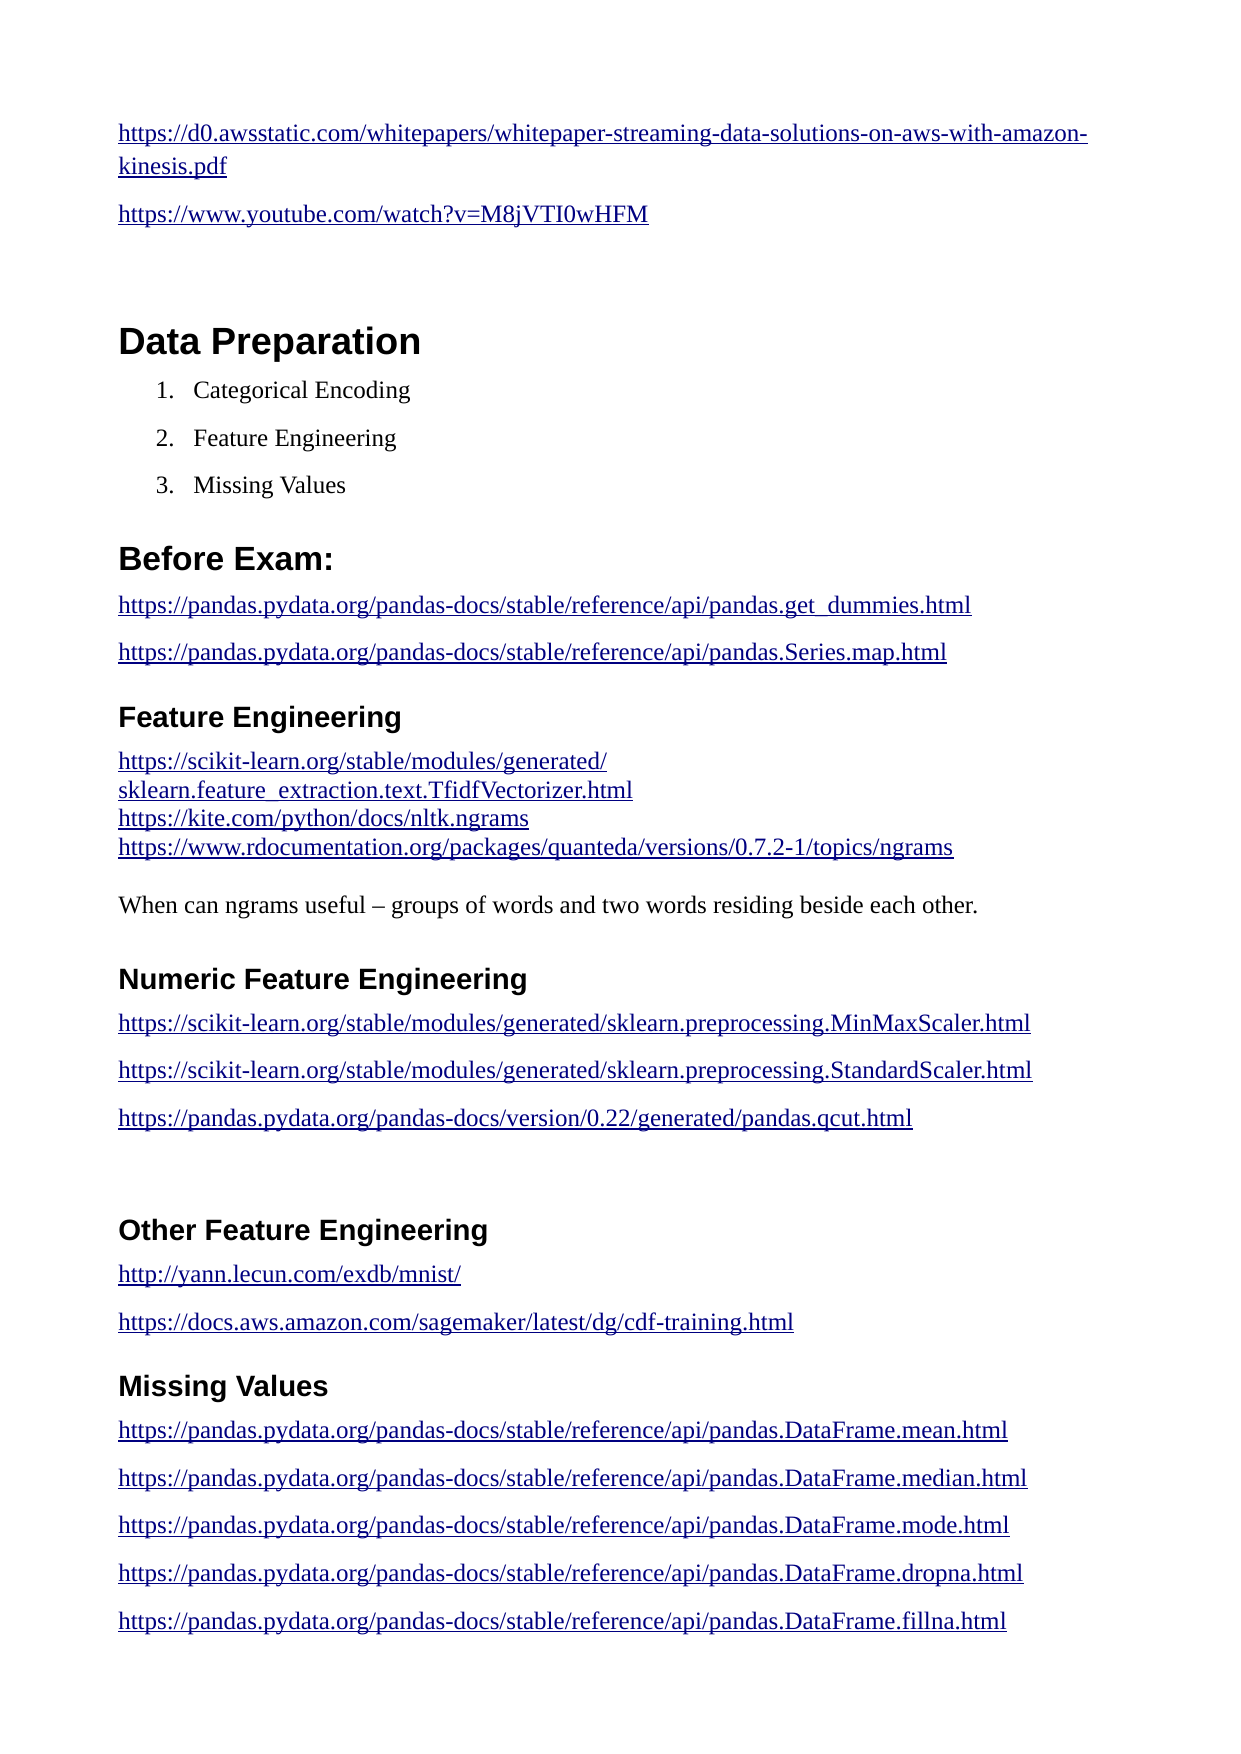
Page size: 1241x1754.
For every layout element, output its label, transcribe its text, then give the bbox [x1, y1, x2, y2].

text https://d0.awsstatic.com/whitepapers/whitepaper-streaming-data-solutions-on-aws-with-amazon-kinesis.pdf [118, 118, 1122, 180]
text https://www.youtube.com/watch?v=M8jVTI0wHFM [118, 199, 1122, 227]
subtitle Feature Engineering [118, 700, 1122, 733]
text https://kite.com/python/docs/nltk.ngrams [118, 803, 1122, 832]
subtitle Missing Values [118, 1369, 1122, 1403]
text https://scikit-learn.org/stable/modules/generated/sklearn.preprocessing.StandardScaler.html [118, 1056, 1122, 1084]
text When can ngrams useful – groups of words and two words residing beside each other. [118, 890, 1122, 918]
text https://pandas.pydata.org/pandas-docs/stable/reference/api/pandas.DataFrame.mode.html [118, 1511, 1122, 1539]
text https://docs.aws.amazon.com/sagemaker/latest/dg/cdf-training.html [118, 1307, 1122, 1336]
text http://yann.lecun.com/exdb/mnist/ [118, 1259, 1122, 1288]
text https://pandas.pydata.org/pandas-docs/stable/reference/api/pandas.DataFrame.median.html [118, 1463, 1122, 1492]
text https://scikit-learn.org/stable/modules/generated/sklearn.feature_extraction.text.TfidfVectorizer.html [118, 746, 1122, 803]
subtitle Before Exam: [118, 539, 1122, 577]
list Categorical Encoding [156, 375, 1122, 404]
subtitle Other Feature Engineering [118, 1213, 1122, 1247]
list Missing Values [156, 470, 1122, 499]
text https://pandas.pydata.org/pandas-docs/stable/reference/api/pandas.get_dummies.html [118, 590, 1122, 619]
text https://pandas.pydata.org/pandas-docs/stable/reference/api/pandas.DataFrame.dropna.html [118, 1558, 1122, 1587]
list Feature Engineering [156, 423, 1122, 451]
subtitle Numeric Feature Engineering [118, 962, 1122, 996]
text https://pandas.pydata.org/pandas-docs/stable/reference/api/pandas.DataFrame.mean.html [118, 1415, 1122, 1444]
text https://pandas.pydata.org/pandas-docs/stable/reference/api/pandas.DataFrame.fillna.html [118, 1606, 1122, 1634]
text https://pandas.pydata.org/pandas-docs/version/0.22/generated/pandas.qcut.html [118, 1103, 1122, 1132]
subtitle Data Preparation [118, 319, 1122, 363]
text https://scikit-learn.org/stable/modules/generated/sklearn.preprocessing.MinMaxScaler.html [118, 1008, 1122, 1037]
text https://pandas.pydata.org/pandas-docs/stable/reference/api/pandas.Series.map.html [118, 637, 1122, 666]
text https://www.rdocumentation.org/packages/quanteda/versions/0.7.2-1/topics/ngrams [118, 832, 1122, 861]
